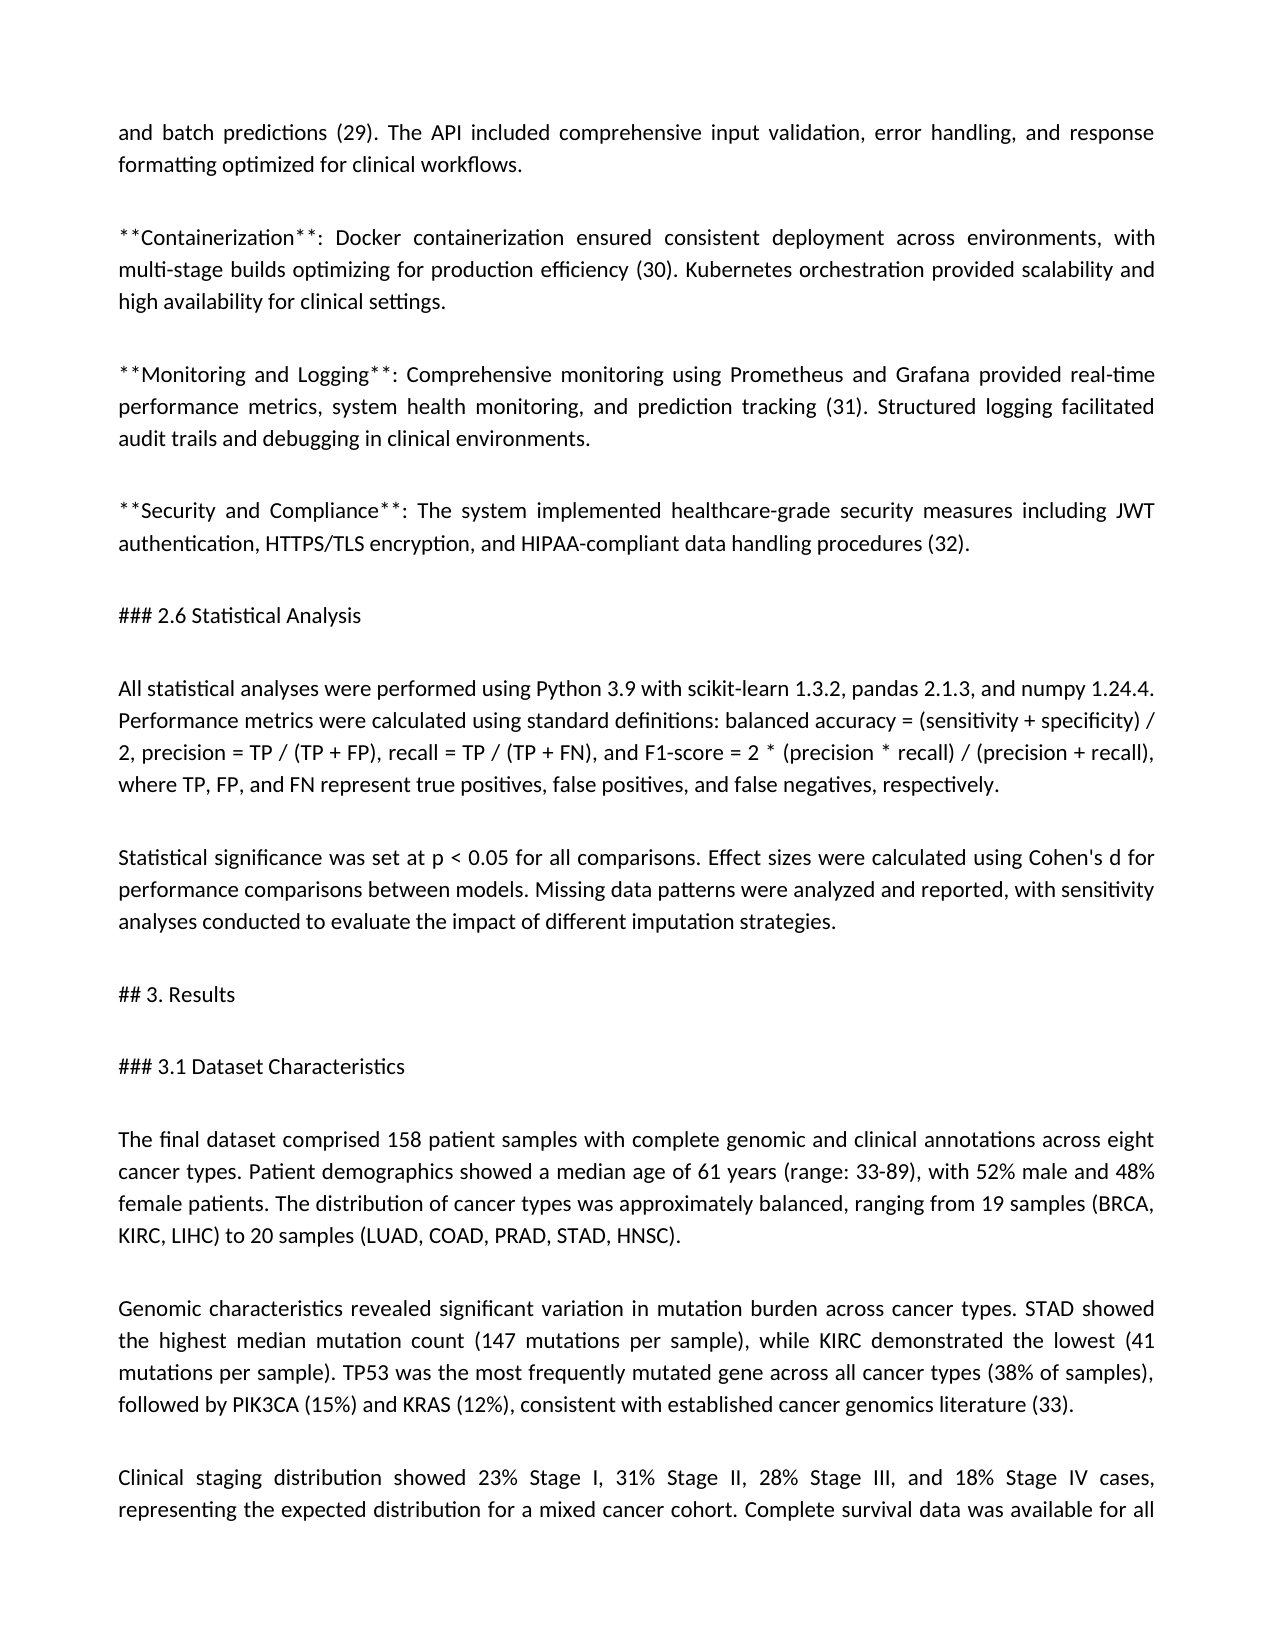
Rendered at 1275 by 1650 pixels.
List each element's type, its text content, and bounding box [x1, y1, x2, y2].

text and batch predictions (29). The API included comprehensive input validation, error handling, and response formatting optimized for clinical workflows. [118, 118, 1157, 178]
text Clinical staging distribution showed 23% Stage I, 31% Stage II, 28% Stage III, and 18% Stage IV cases, representing the expected distribution for a mixed cancer cohort. Complete survival data was available for all [118, 1463, 1157, 1523]
text **Containerization**: Docker containerization ensured consistent deployment across environments, with multi-stage builds optimizing for production efficiency (30). Kubernetes orchestration provided scalability and high availability for clinical settings. [118, 223, 1157, 315]
text ### 3.1 Dataset Characteristics [118, 1052, 1157, 1080]
text ### 2.6 Statistical Analysis [118, 601, 1157, 629]
text **Monitoring and Logging**: Comprehensive monitoring using Prometheus and Grafana provided real-time performance metrics, system health monitoring, and prediction tracking (31). Structured logging facilitated audit trails and debugging in clinical environments. [118, 360, 1157, 452]
text All statistical analyses were performed using Python 3.9 with scikit-learn 1.3.2, pandas 2.1.3, and numpy 1.24.4. Performance metrics were calculated using standard definitions: balanced accuracy = (sensitivity + specificity) / 2, precision = TP / (TP + FP), recall = TP / (TP + FN), and F1-score = 2 * (precision * recall) / (precision + recall), where TP, FP, and FN represent true positives, false positives, and false negatives, respectively. [118, 674, 1157, 798]
text ## 3. Results [118, 980, 1157, 1008]
text Statistical significance was set at p < 0.05 for all comparisons. Effect sizes were calculated using Cohen's d for performance comparisons between models. Missing data patterns were analyzed and reported, with sensitivity analyses conducted to evaluate the impact of different imputation strategies. [118, 843, 1157, 935]
text The final dataset comprised 158 patient samples with complete genomic and clinical annotations across eight cancer types. Patient demographics showed a median age of 61 years (range: 33-89), with 52% male and 48% female patients. The distribution of cancer types was approximately balanced, ranging from 19 samples (BRCA, KIRC, LIHC) to 20 samples (LUAD, COAD, PRAD, STAD, HNSC). [118, 1125, 1157, 1249]
text Genomic characteristics revealed significant variation in mutation burden across cancer types. STAD showed the highest median mutation count (147 mutations per sample), while KIRC demonstrated the lowest (41 mutations per sample). TP53 was the most frequently mutated gene across all cancer types (38% of samples), followed by PIK3CA (15%) and KRAS (12%), consistent with established cancer genomics literature (33). [118, 1294, 1157, 1418]
text **Security and Compliance**: The system implemented healthcare-grade security measures including JWT authentication, HTTPS/TLS encryption, and HIPAA-compliant data handling procedures (32). [118, 497, 1157, 557]
